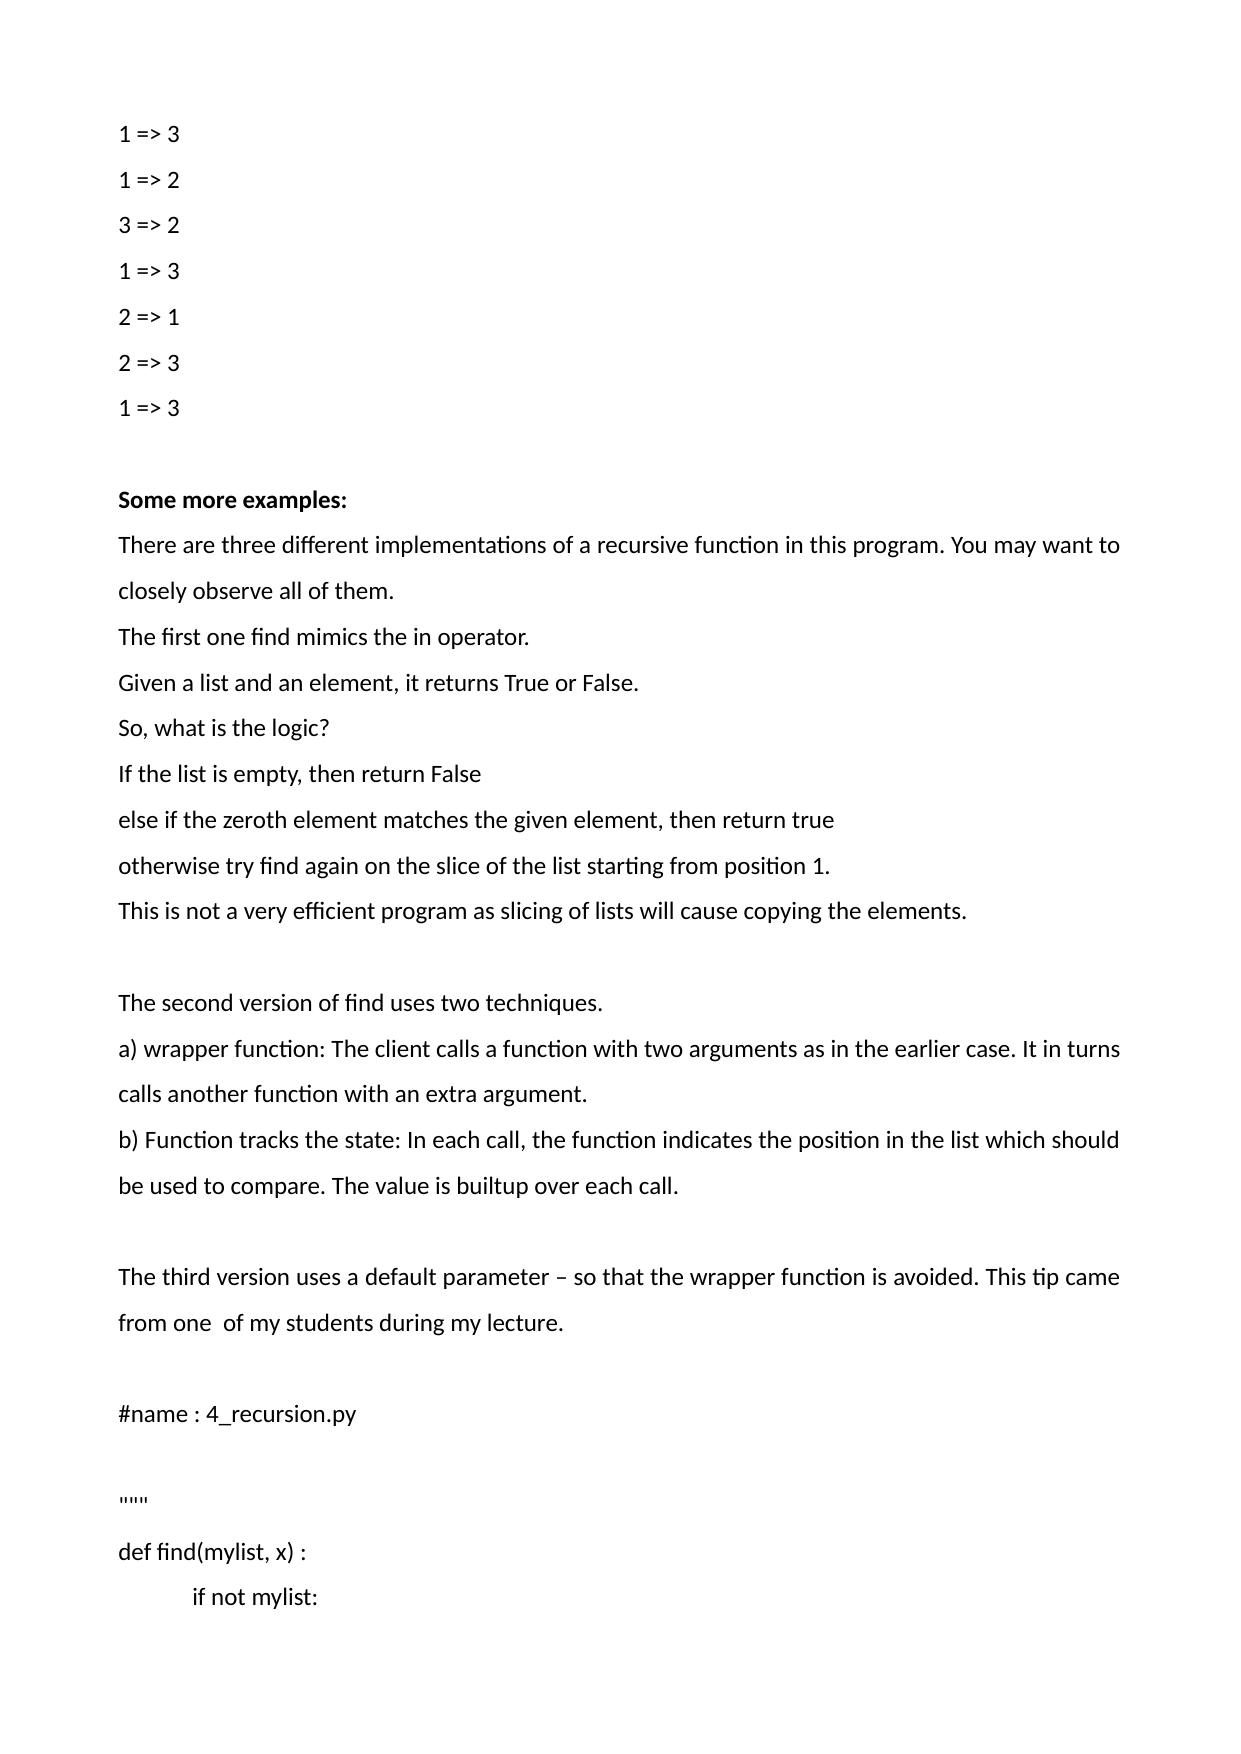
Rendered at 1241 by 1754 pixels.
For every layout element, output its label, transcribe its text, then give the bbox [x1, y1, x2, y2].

text 1 => 2 [118, 164, 1122, 194]
text There are three different implementations of a recursive function in this program. You may want to closely observe all of them. [118, 530, 1122, 606]
text a) wrapper function: The client calls a function with two arguments as in the earlier case. It in turns calls another function with an extra argument. [118, 1033, 1122, 1109]
text otherwise try find again on the slice of the list starting from position 1. [118, 850, 1122, 880]
text def find(mylist, x) : [118, 1536, 1122, 1566]
text 1 => 3 [118, 118, 1122, 149]
text The third version uses a default parameter – so that the wrapper function is avoided. This tip came from one of my students during my lecture. [118, 1261, 1122, 1338]
text """ [118, 1490, 1122, 1521]
text This is not a very efficient program as slicing of lists will cause copying the elements. [118, 896, 1122, 926]
text 2 => 3 [118, 347, 1122, 377]
text If the list is empty, then return False [118, 758, 1122, 789]
text if not mylist: [118, 1581, 1122, 1612]
text 3 => 2 [118, 209, 1122, 240]
text The first one find mimics the in operator. [118, 621, 1122, 652]
text 1 => 3 [118, 392, 1122, 423]
text #name : 4_recursion.py [118, 1398, 1122, 1429]
text So, what is the logic? [118, 713, 1122, 743]
text else if the zeroth element matches the given element, then return true [118, 804, 1122, 834]
text 1 => 3 [118, 255, 1122, 286]
text Given a list and an element, it returns True or False. [118, 667, 1122, 697]
text The second version of find uses two techniques. [118, 987, 1122, 1017]
text b) Function tracks the state: In each call, the function indicates the position in the list which should be used to compare. The value is builtup over each call. [118, 1124, 1122, 1200]
text 2 => 1 [118, 301, 1122, 332]
text Some more examples: [118, 484, 1122, 514]
